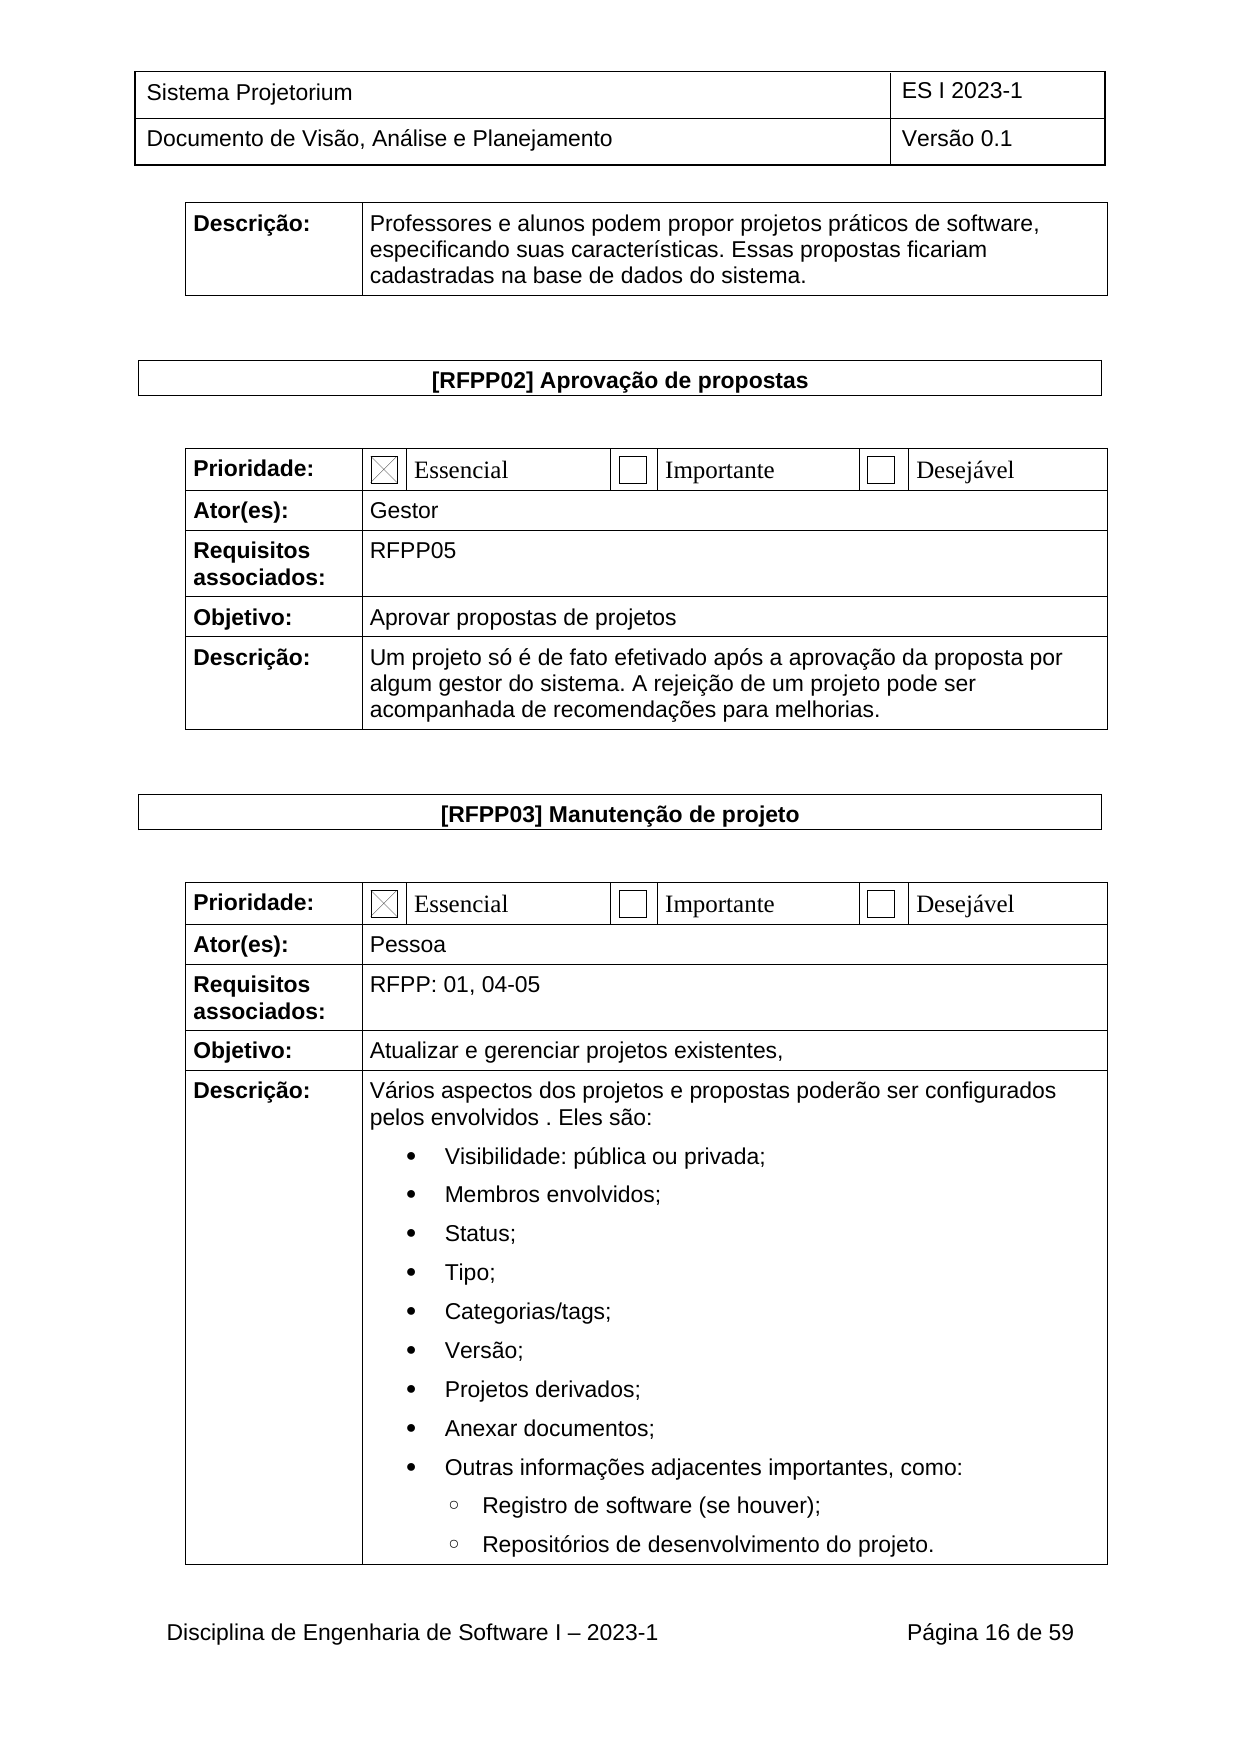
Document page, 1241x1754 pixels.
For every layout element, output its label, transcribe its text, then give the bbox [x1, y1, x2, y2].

table_cell Pessoa [363, 925, 1107, 964]
table_header Prioridade: [186, 449, 362, 490]
table_cell Atualizar e gerenciar projetos existentes, [363, 1031, 1107, 1070]
table_header Essencial [407, 449, 610, 490]
table_cell Professores e alunos podem propor projetos práticos de software, especificando suas características. Essas propostas ficariam cadastradas na base de dados do sistema. [363, 203, 1107, 295]
table_cell RFPP05 [363, 531, 1107, 596]
table_header Prioridade: [186, 883, 362, 924]
table_header [860, 883, 908, 924]
text [RFPP03] Manutenção de projeto [139, 795, 1101, 829]
table_cell Descrição: [186, 637, 362, 729]
table_cell Um projeto só é de fato efetivado após a aprovação da proposta por algum gestor do sistema. A rejeição de um projeto pode ser acompanhada de recomendações para melhorias. [363, 637, 1107, 729]
table_header Importante [658, 883, 859, 924]
table_header [611, 883, 657, 924]
table_cell Ator(es): [186, 925, 362, 964]
table_cell Requisitos associados: [186, 531, 362, 596]
table_cell Gestor [363, 491, 1107, 530]
table_cell Descrição: [186, 1071, 362, 1564]
table_header [363, 883, 406, 924]
table_header [611, 449, 657, 490]
table_header Desejável [909, 449, 1107, 490]
table_cell Ator(es): [186, 491, 362, 530]
table_cell Objetivo: [186, 1031, 362, 1070]
table_header [363, 449, 406, 490]
table_cell Requisitos associados: [186, 965, 362, 1030]
table_header Desejável [909, 883, 1107, 924]
table_header Essencial [407, 883, 610, 924]
table_cell Objetivo: [186, 597, 362, 636]
table_header [860, 449, 908, 490]
table_cell RFPP: 01, 04-05 [363, 965, 1107, 1030]
text [RFPP02] Aprovação de propostas [139, 361, 1101, 395]
table_header Importante [658, 449, 859, 490]
table_cell Aprovar propostas de projetos [363, 597, 1107, 636]
table_cell Descrição: [186, 203, 362, 295]
table_cell Vários aspectos dos projetos e propostas poderão ser configurados pelos envolvidos . Eles são: Visibilidade: pública ou privada; Membros envolvidos; Status; Tipo; Categorias/tags; Versão; Projetos derivados; Anexar documentos; Outras informações adjacentes importantes, como: Registro de software (se houver); Repositórios de desenvolvimento do projeto. [363, 1071, 1107, 1564]
